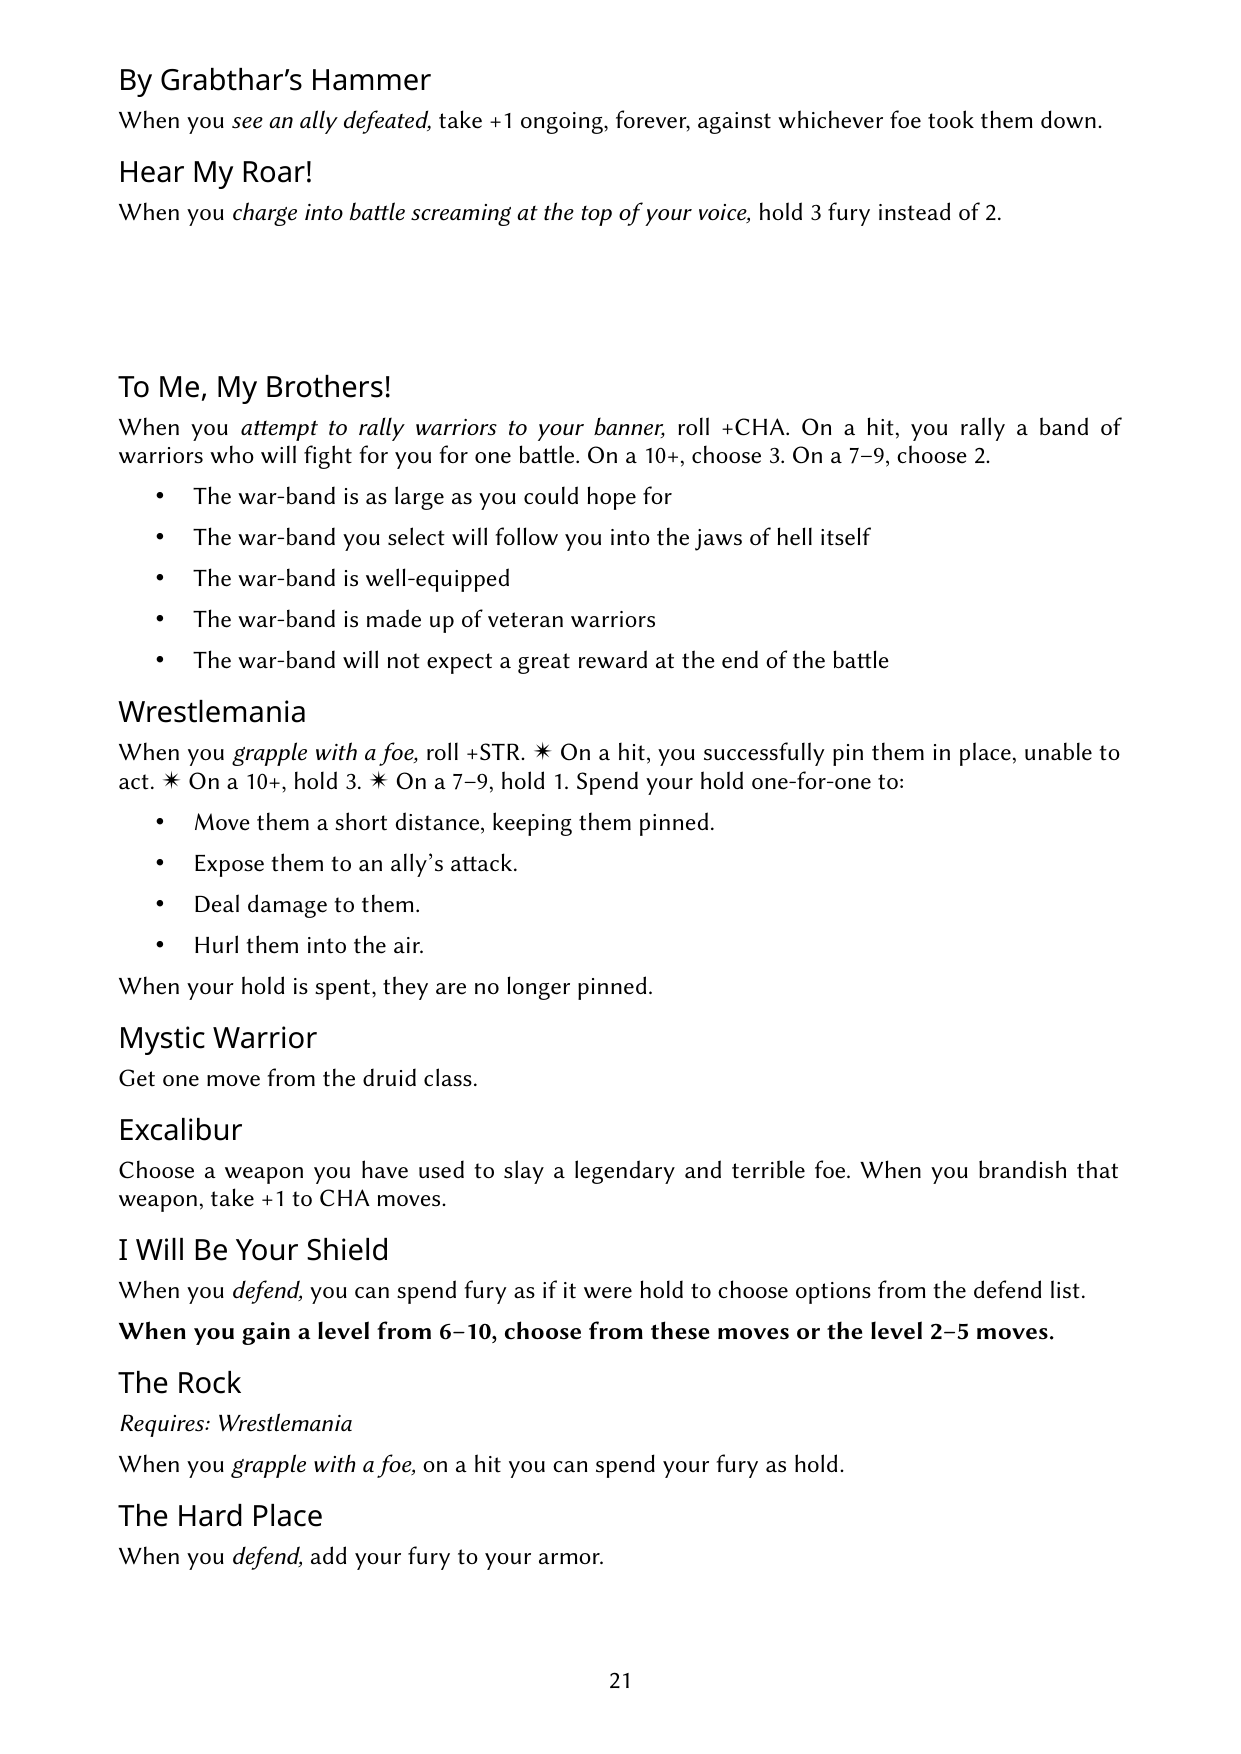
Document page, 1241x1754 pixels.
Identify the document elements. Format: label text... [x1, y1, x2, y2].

subtitle To Me, My Brothers! [118, 366, 1122, 406]
text Get one move from the druid class. [118, 1064, 1122, 1092]
text When you see an ally defeated, take +1 ongoing, forever, against whichever foe took them down. [118, 106, 1122, 134]
text Choose a weapon you have used to slay a legendary and terrible foe. When you brandish that weapon, take +1 to CHA moves. [118, 1156, 1122, 1213]
list The war-band is made up of veteran warriors [156, 605, 1122, 634]
text When you defend, add your fury to your armor. [118, 1542, 1122, 1571]
text When you gain a level from 6–10, choose from these moves or the level 2–5 moves. [118, 1317, 1122, 1346]
subtitle I Will Be Your Shield [118, 1229, 1122, 1269]
subtitle Wrestlemania [118, 692, 1122, 731]
list The war-band will not expect a great reward at the end of the battle [156, 646, 1122, 675]
text When you grapple with a foe, roll +STR. ✴ On a hit, you successfully pin them in place, unable to act. ✴ On a 10+, hold 3. ✴ On a 7–9, hold 1. Spend your hold one-for-one to: [118, 738, 1122, 795]
list Hurl them into the air. [156, 931, 1122, 959]
subtitle Excalibur [118, 1109, 1122, 1149]
subtitle Mystic Warrior [118, 1017, 1122, 1057]
list The war-band is well-equipped [156, 564, 1122, 593]
text When you grapple with a foe, on a hit you can spend your fury as hold. [118, 1450, 1122, 1479]
subtitle By Grabthar’s Hammer [118, 59, 1122, 99]
list Move them a short distance, keeping them pinned. [156, 808, 1122, 836]
text When your hold is spent, they are no longer pinned. [118, 972, 1122, 1001]
list The war-band is as large as you could hope for [156, 482, 1122, 511]
list Expose them to an ally’s attack. [156, 849, 1122, 877]
subtitle The Rock [118, 1362, 1122, 1402]
subtitle Hear My Roar! [118, 151, 1122, 191]
text When you defend, you can spend fury as if it were hold to choose options from the defend list. [118, 1276, 1122, 1305]
list Deal damage to them. [156, 890, 1122, 918]
subtitle The Hard Place [118, 1495, 1122, 1535]
list The war-band you select will follow you into the jaws of hell itself [156, 523, 1122, 552]
text Requires: Wrestlemania [118, 1409, 1122, 1438]
text When you attempt to rally warriors to your banner, roll +CHA. On a hit, you rally a band of warriors who will fight for you for one battle. On a 10+, choose 3. On a 7–9, choose 2. [118, 413, 1122, 470]
text When you charge into battle screaming at the top of your voice, hold 3 fury instead of 2. [118, 198, 1122, 226]
